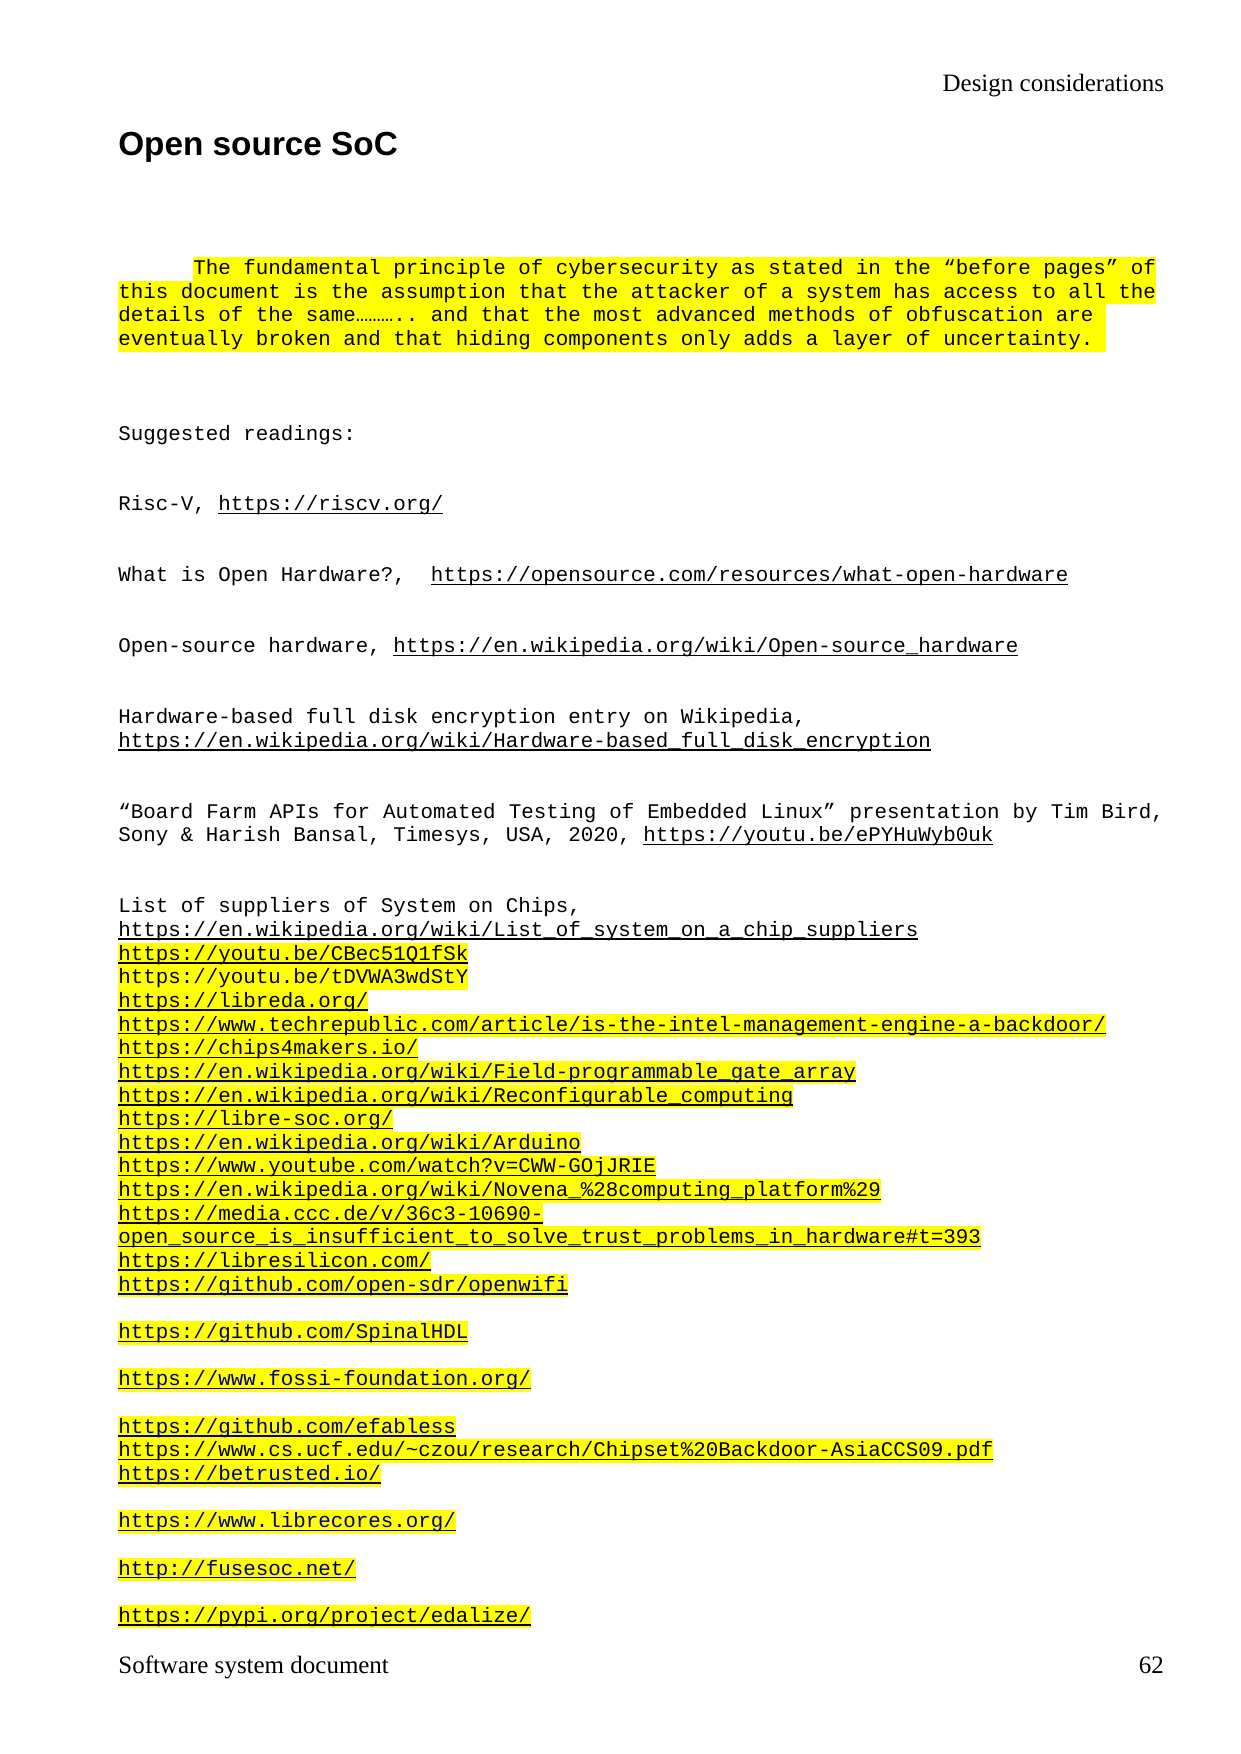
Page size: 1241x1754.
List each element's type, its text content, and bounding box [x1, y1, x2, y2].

text https://github.com/SpinalHDL [118, 1321, 1164, 1345]
text https://github.com/open-sdr/openwifi [118, 1274, 1164, 1297]
text https://www.librecores.org/ [118, 1510, 1164, 1534]
text https://media.ccc.de/v/36c3-10690-open_source_is_insufficient_to_solve_trust_problems_in_hardware#t=393 [118, 1203, 1164, 1250]
text The fundamental principle of cybersecurity as stated in the “before pages” of this document is the assumption that the attacker of a system has access to all the details of the same……….. and that the most advanced methods of obfuscation are eventually broken and that hiding components only adds a layer of uncertainty. [118, 257, 1164, 352]
text List of suppliers of System on Chips, [118, 895, 1164, 919]
text https://youtu.be/CBec51Q1fSk [118, 943, 1164, 966]
subtitle Open source SoC [118, 124, 1164, 162]
text Open-source hardware, https://en.wikipedia.org/wiki/Open-source_hardware [118, 635, 1164, 659]
text https://en.wikipedia.org/wiki/Arduino [118, 1132, 1164, 1156]
text https://chips4makers.io/ [118, 1037, 1164, 1061]
text https://libresilicon.com/ [118, 1250, 1164, 1274]
text What is Open Hardware?, https://opensource.com/resources/what-open-hardware [118, 564, 1164, 588]
text https://libreda.org/ [118, 990, 1164, 1014]
text https://github.com/efabless [118, 1416, 1164, 1439]
text https://libre-soc.org/ [118, 1108, 1164, 1132]
text https://en.wikipedia.org/wiki/Reconfigurable_computing [118, 1084, 1164, 1108]
text https://youtu.be/tDVWA3wdStY [118, 966, 1164, 990]
text https://www.fossi-foundation.org/ [118, 1368, 1164, 1392]
text https://www.techrepublic.com/article/is-the-intel-management-engine-a-backdoor/ [118, 1014, 1164, 1037]
text https://pypi.org/project/edalize/ [118, 1605, 1164, 1628]
text https://en.wikipedia.org/wiki/Field-programmable_gate_array [118, 1061, 1164, 1084]
text http://fusesoc.net/ [118, 1557, 1164, 1581]
text Suggested readings: [118, 422, 1164, 446]
text https://en.wikipedia.org/wiki/List_of_system_on_a_chip_suppliers [118, 919, 1164, 943]
text https://betrusted.io/ [118, 1463, 1164, 1487]
text Hardware-based full disk encryption entry on Wikipedia, https://en.wikipedia.org/wiki/Hardware-based_full_disk_encryption [118, 706, 1164, 753]
text Risc-V, https://riscv.org/ [118, 493, 1164, 517]
text “Board Farm APIs for Automated Testing of Embedded Linux” presentation by Tim Bird, Sony & Harish Bansal, Timesys, USA, 2020, https://youtu.be/ePYHuWyb0uk [118, 801, 1164, 848]
text https://en.wikipedia.org/wiki/Novena_%28computing_platform%29 [118, 1179, 1164, 1203]
text https://www.cs.ucf.edu/~czou/research/Chipset%20Backdoor-AsiaCCS09.pdf [118, 1439, 1164, 1463]
text https://www.youtube.com/watch?v=CWW-GOjJRIE [118, 1156, 1164, 1179]
